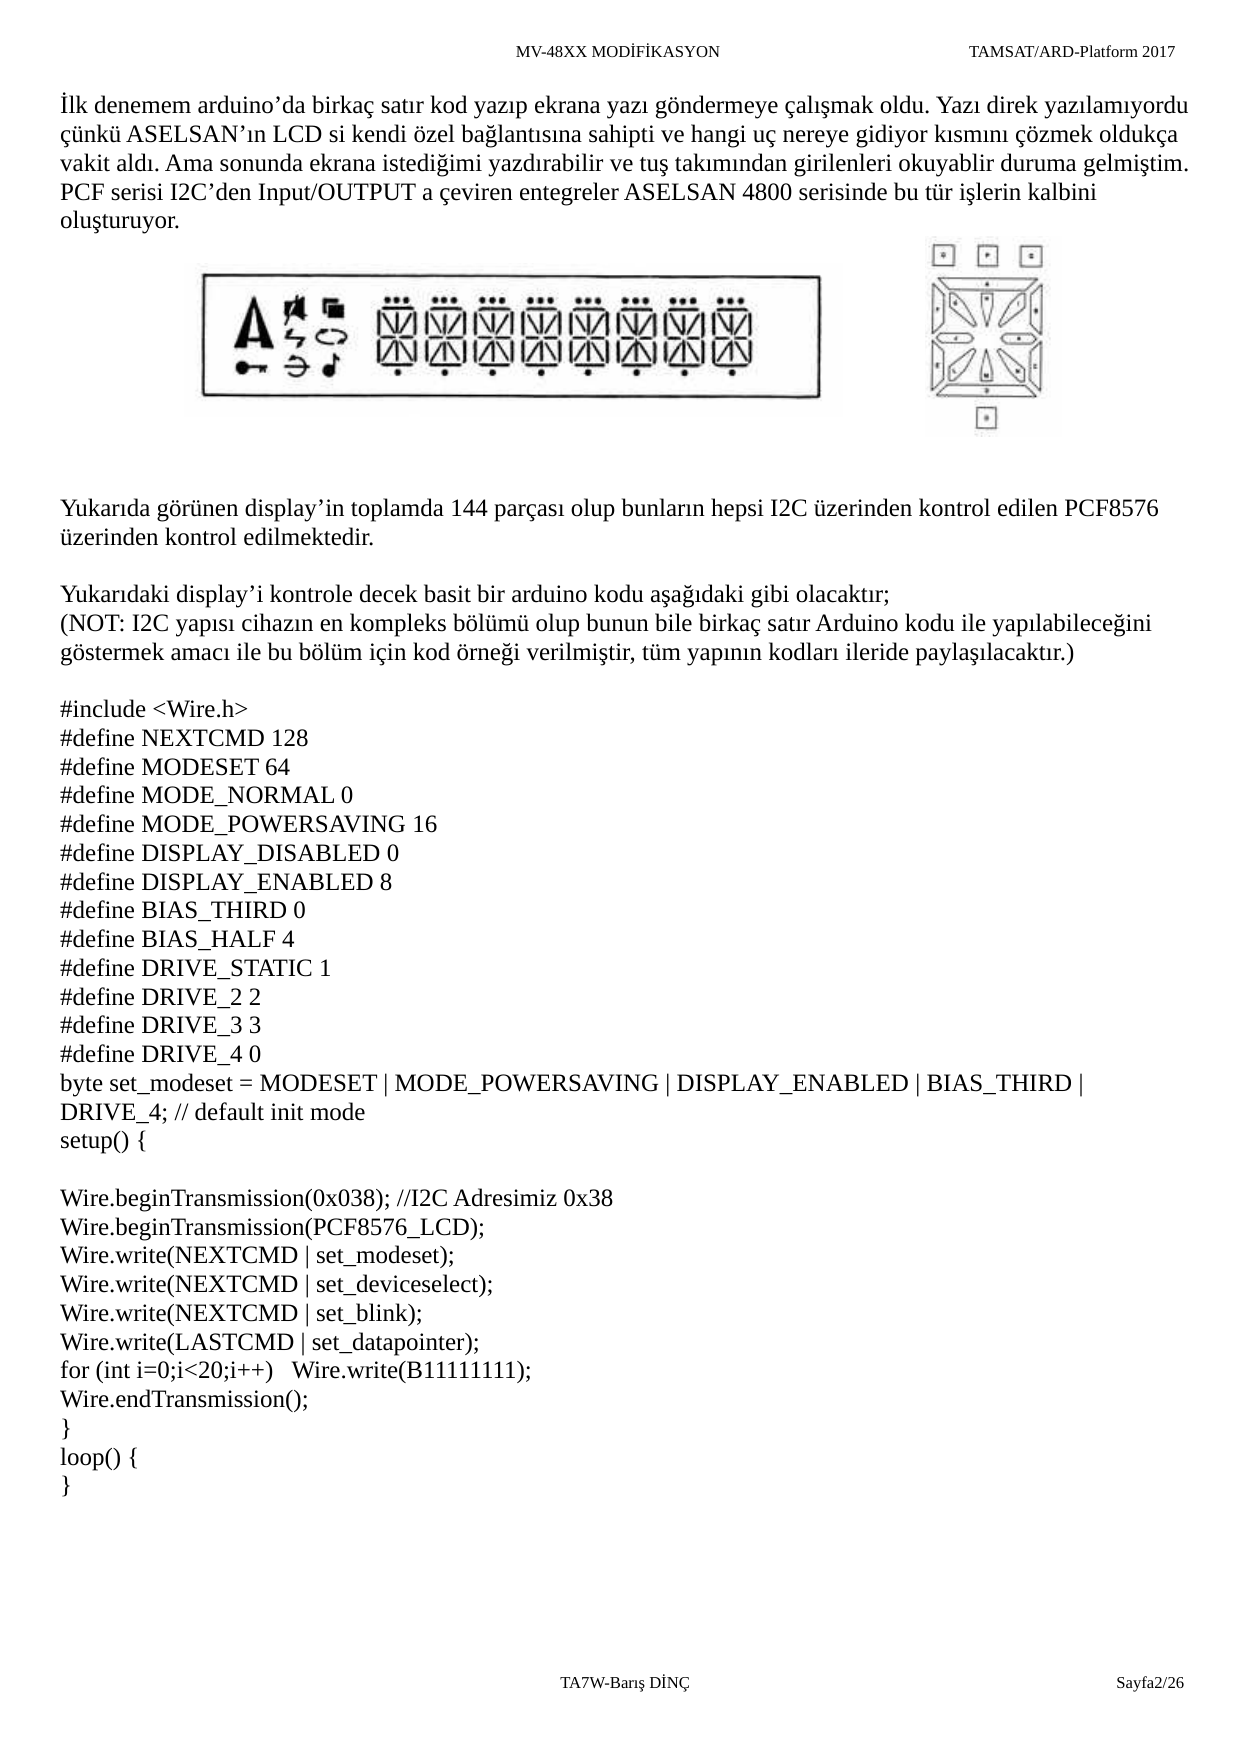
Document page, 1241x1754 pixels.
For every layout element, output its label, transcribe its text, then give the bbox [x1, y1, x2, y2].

picture [925, 236, 1062, 437]
text İlk denemem arduino’da birkaç satır kod yazıp ekrana yazı göndermeye çalışmak oldu. Yazı direk yazılamıyordu çünkü ASELSAN’ın LCD si kendi özel bağlantısına sahipti ve hangi uç nereye gidiyor kısmını çözmek oldukça vakit aldı. Ama sonunda ekrana istediğimi yazdırabilir ve tuş takımından girilenleri okuyablir duruma gelmiştim. PCF serisi I2C’den Input/OUTPUT a çeviren entegreler ASELSAN 4800 serisinde bu tür işlerin kalbini oluşturuyor. [60, 91, 1190, 234]
text #define MODE_NORMAL 0 [60, 781, 1190, 809]
text #define MODE_POWERSAVING 16 [60, 809, 1190, 838]
text #define DRIVE_4 0 [60, 1039, 1190, 1068]
text Wire.beginTransmission(0x038); //I2C Adresimiz 0x38 [60, 1183, 1190, 1212]
text Yukarıda görünen display’in toplamda 144 parçası olup bunların hepsi I2C üzerinden kontrol edilen PCF8576 üzerinden kontrol edilmektedir. [60, 493, 1190, 551]
text } [60, 1413, 1190, 1442]
text } [60, 1471, 1190, 1499]
text #include <Wire.h> [60, 694, 1190, 723]
text #define BIAS_HALF 4 [60, 924, 1190, 953]
text #define DRIVE_STATIC 1 [60, 953, 1190, 982]
text #define MODESET 64 [60, 752, 1190, 781]
text #define BIAS_THIRD 0 [60, 896, 1190, 924]
text loop() { [60, 1442, 1190, 1471]
text Wire.beginTransmission(PCF8576_LCD); [60, 1212, 1190, 1241]
text #define DRIVE_2 2 [60, 982, 1190, 1011]
text Wire.write(LASTCMD | set_datapointer); [60, 1327, 1190, 1356]
text #define DRIVE_3 3 [60, 1011, 1190, 1039]
text Wire.write(NEXTCMD | set_deviceselect); [60, 1269, 1190, 1298]
text byte set_modeset = MODESET | MODE_POWERSAVING | DISPLAY_ENABLED | BIAS_THIRD | DRIVE_4; // default init mode [60, 1068, 1190, 1126]
picture [183, 263, 844, 417]
text Wire.write(NEXTCMD | set_modeset); [60, 1241, 1190, 1269]
text #define NEXTCMD 128 [60, 723, 1190, 752]
text Wire.write(NEXTCMD | set_blink); [60, 1298, 1190, 1327]
text Yukarıdaki display’i kontrole decek basit bir arduino kodu aşağıdaki gibi olacaktır; [60, 579, 1190, 608]
text (NOT: I2C yapısı cihazın en kompleks bölümü olup bunun bile birkaç satır Arduino kodu ile yapılabileceğini göstermek amacı ile bu bölüm için kod örneği verilmiştir, tüm yapının kodları ileride paylaşılacaktır.) [60, 608, 1190, 666]
text #define DISPLAY_DISABLED 0 [60, 838, 1190, 867]
text #define DISPLAY_ENABLED 8 [60, 867, 1190, 896]
text setup() { [60, 1126, 1190, 1154]
text Wire.endTransmission(); [60, 1384, 1190, 1413]
text for (int i=0;i<20;i++) Wire.write(B11111111); [60, 1356, 1190, 1384]
